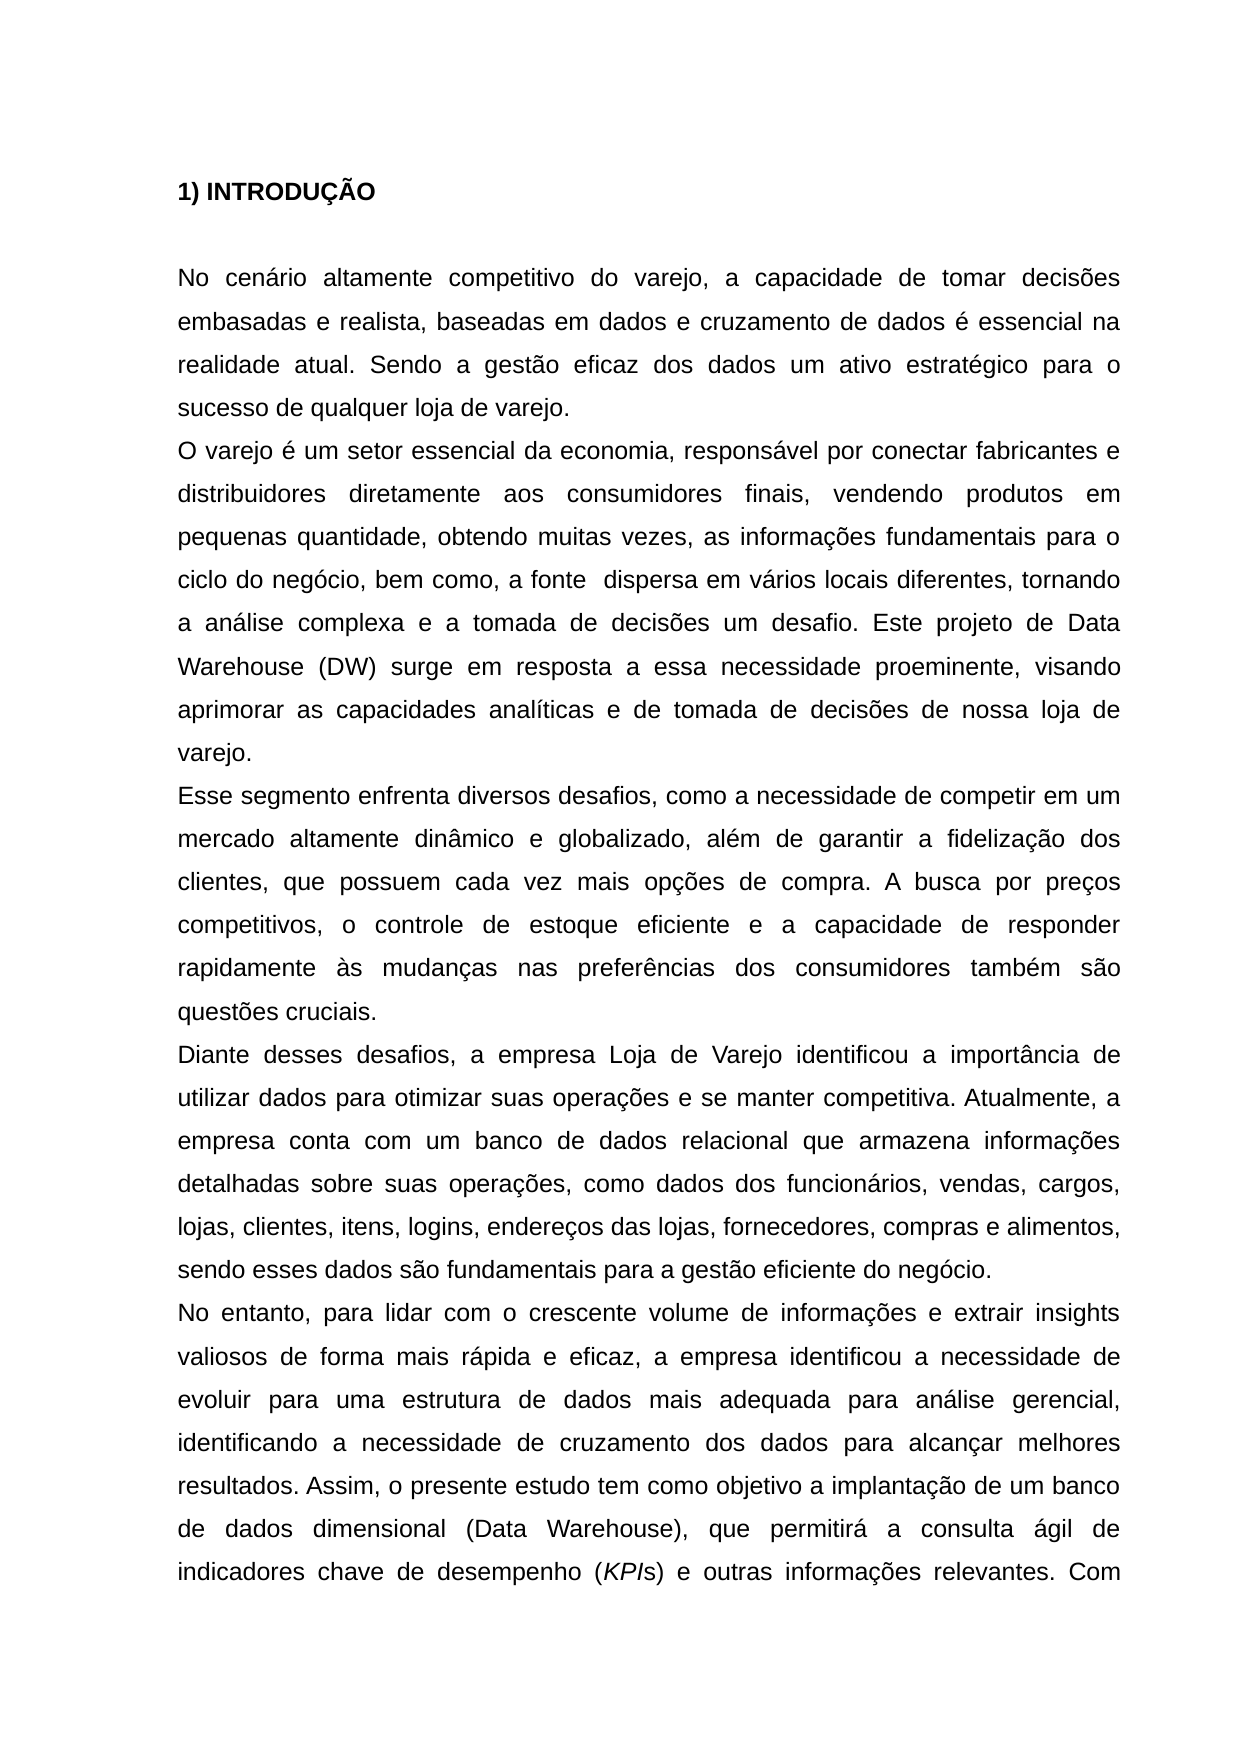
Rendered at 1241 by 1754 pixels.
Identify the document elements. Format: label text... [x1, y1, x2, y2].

subtitle Esse segmento enfrenta diversos desafios, como a necessidade de competir em um mercado altamente dinâmico e globalizado, além de garantir a fidelização dos clientes, que possuem cada vez mais opções de compra. A busca por preços competitivos, o controle de estoque eficiente e a capacidade de responder rapidamente às mudanças nas preferências dos consumidores também são questões cruciais. [177, 781, 1122, 1025]
list 1) INTRODUÇÃO [177, 177, 1122, 206]
subtitle No entanto, para lidar com o crescente volume de informações e extrair insights valiosos de forma mais rápida e eficaz, a empresa identificou a necessidade de evoluir para uma estrutura de dados mais adequada para análise gerencial, identificando a necessidade de cruzamento dos dados para alcançar melhores resultados. Assim, o presente estudo tem como objetivo a implantação de um banco de dados dimensional (Data Warehouse), que permitirá a consulta ágil de indicadores chave de desempenho (KPIs) e outras informações relevantes. Com [177, 1298, 1122, 1586]
subtitle No cenário altamente competitivo do varejo, a capacidade de tomar decisões embasadas e realista, baseadas em dados e cruzamento de dados é essencial na realidade atual. Sendo a gestão eficaz dos dados um ativo estratégico para o sucesso de qualquer loja de varejo. [177, 263, 1122, 422]
subtitle Diante desses desafios, a empresa Loja de Varejo identificou a importância de utilizar dados para otimizar suas operações e se manter competitiva. Atualmente, a empresa conta com um banco de dados relacional que armazena informações detalhadas sobre suas operações, como dados dos funcionários, vendas, cargos, lojas, clientes, itens, logins, endereços das lojas, fornecedores, compras e alimentos, sendo esses dados são fundamentais para a gestão eficiente do negócio. [177, 1040, 1122, 1284]
subtitle O varejo é um setor essencial da economia, responsável por conectar fabricantes e distribuidores diretamente aos consumidores finais, vendendo produtos em pequenas quantidade, obtendo muitas vezes, as informações fundamentais para o ciclo do negócio, bem como, a fonte dispersa em vários locais diferentes, tornando a análise complexa e a tomada de decisões um desafio. Este projeto de Data Warehouse (DW) surge em resposta a essa necessidade proeminente, visando aprimorar as capacidades analíticas e de tomada de decisões de nossa loja de varejo. [177, 436, 1122, 767]
